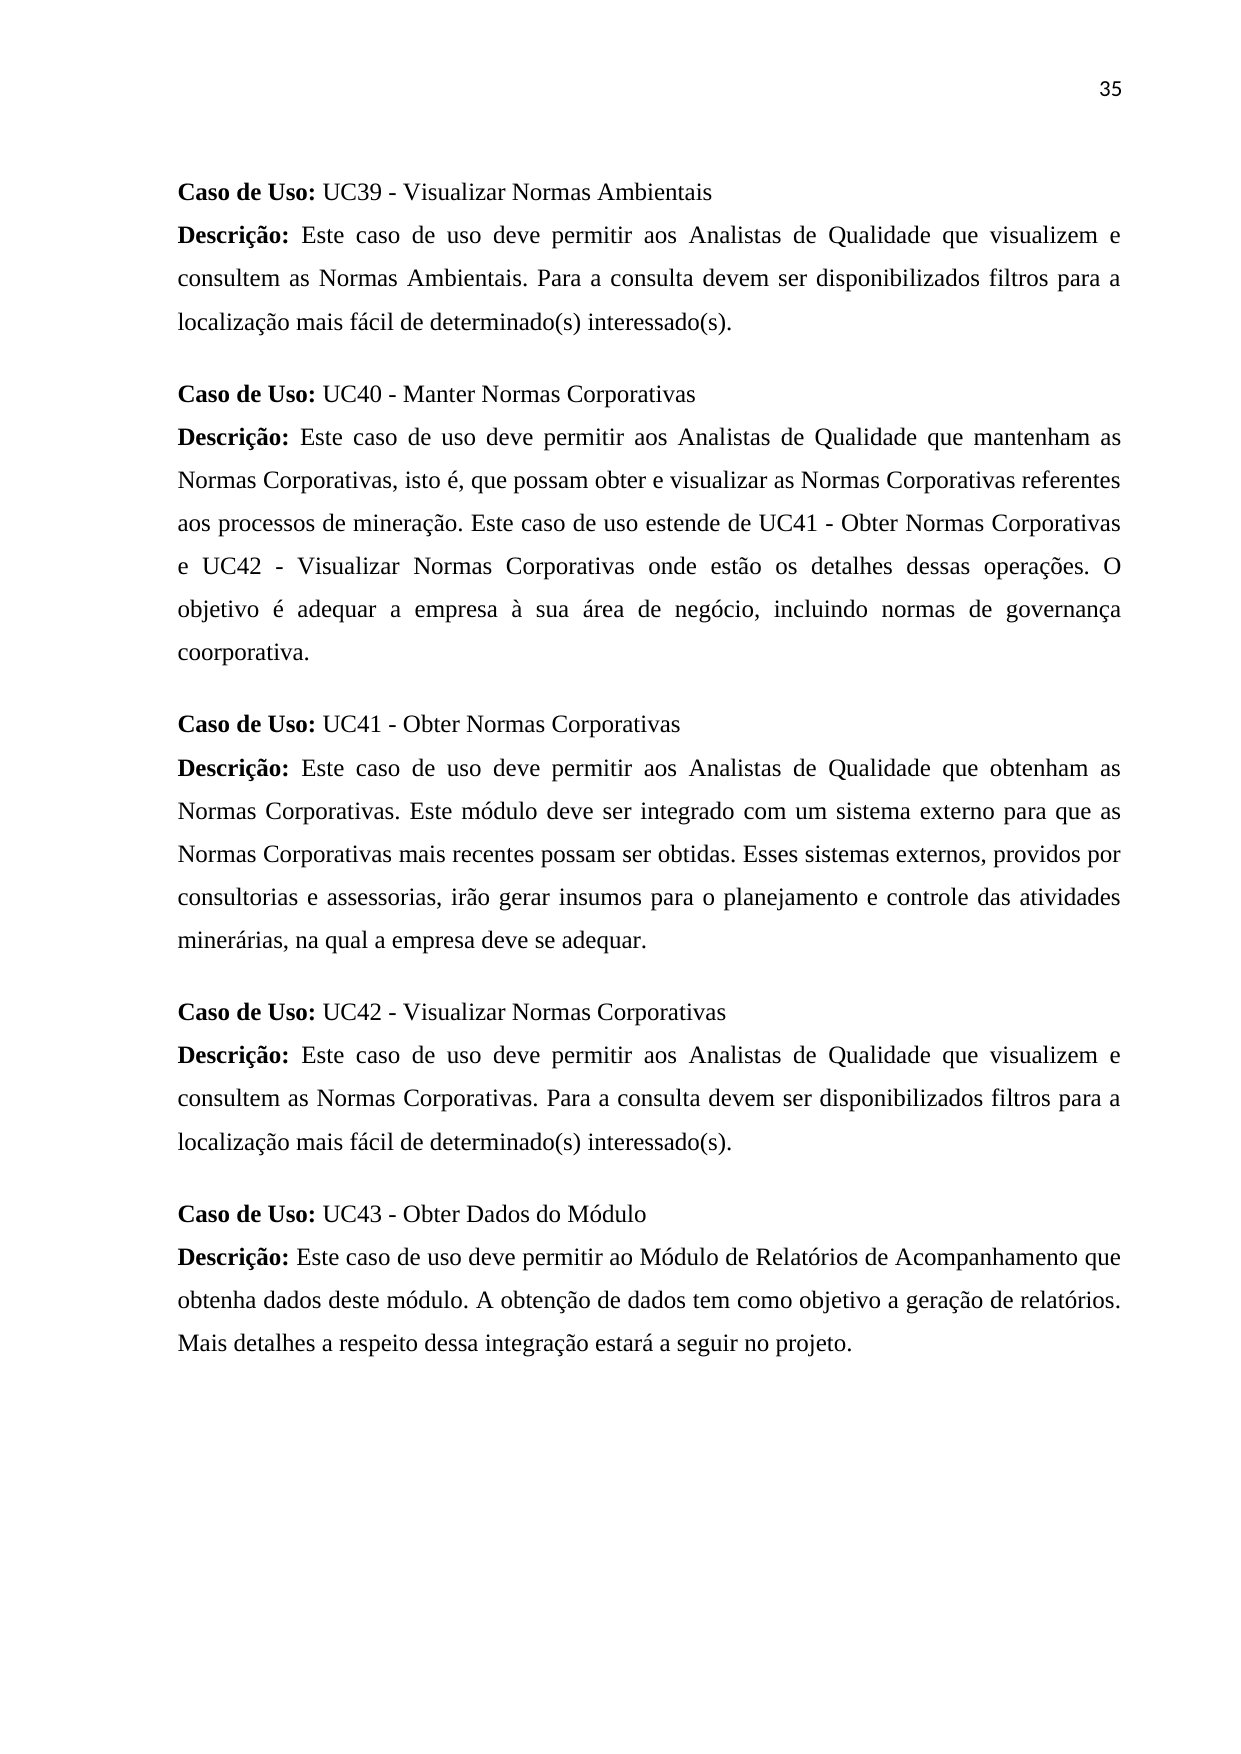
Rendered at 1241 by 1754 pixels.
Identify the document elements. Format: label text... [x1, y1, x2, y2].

text Descrição: Este caso de uso deve permitir aos Analistas de Qualidade que visualizem e consultem as Normas Corporativas. Para a consulta devem ser disponibilizados filtros para a localização mais fácil de determinado(s) interessado(s). [177, 1040, 1122, 1155]
text Caso de Uso: UC43 - Obter Dados do Módulo [177, 1199, 1122, 1227]
text Caso de Uso: UC41 - Obter Normas Corporativas [177, 709, 1122, 738]
text Caso de Uso: UC39 - Visualizar Normas Ambientais [177, 177, 1122, 206]
text Descrição: Este caso de uso deve permitir ao Módulo de Relatórios de Acompanhamento que obtenha dados deste módulo. A obtenção de dados tem como objetivo a geração de relatórios. Mais detalhes a respeito dessa integração estará a seguir no projeto. [177, 1242, 1122, 1357]
text Caso de Uso: UC40 - Manter Normas Corporativas [177, 379, 1122, 407]
text Descrição: Este caso de uso deve permitir aos Analistas de Qualidade que obtenham as Normas Corporativas. Este módulo deve ser integrado com um sistema externo para que as Normas Corporativas mais recentes possam ser obtidas. Esses sistemas externos, providos por consultorias e assessorias, irão gerar insumos para o planejamento e controle das atividades minerárias, na qual a empresa deve se adequar. [177, 753, 1122, 954]
text Caso de Uso: UC42 - Visualizar Normas Corporativas [177, 997, 1122, 1026]
text Descrição: Este caso de uso deve permitir aos Analistas de Qualidade que visualizem e consultem as Normas Ambientais. Para a consulta devem ser disponibilizados filtros para a localização mais fácil de determinado(s) interessado(s). [177, 220, 1122, 335]
text Descrição: Este caso de uso deve permitir aos Analistas de Qualidade que mantenham as Normas Corporativas, isto é, que possam obter e visualizar as Normas Corporativas referentes aos processos de mineração. Este caso de uso estende de UC41 - Obter Normas Corporativas e UC42 - Visualizar Normas Corporativas onde estão os detalhes dessas operações. O objetivo é adequar a empresa à sua área de negócio, incluindo normas de governança coorporativa. [177, 422, 1122, 666]
